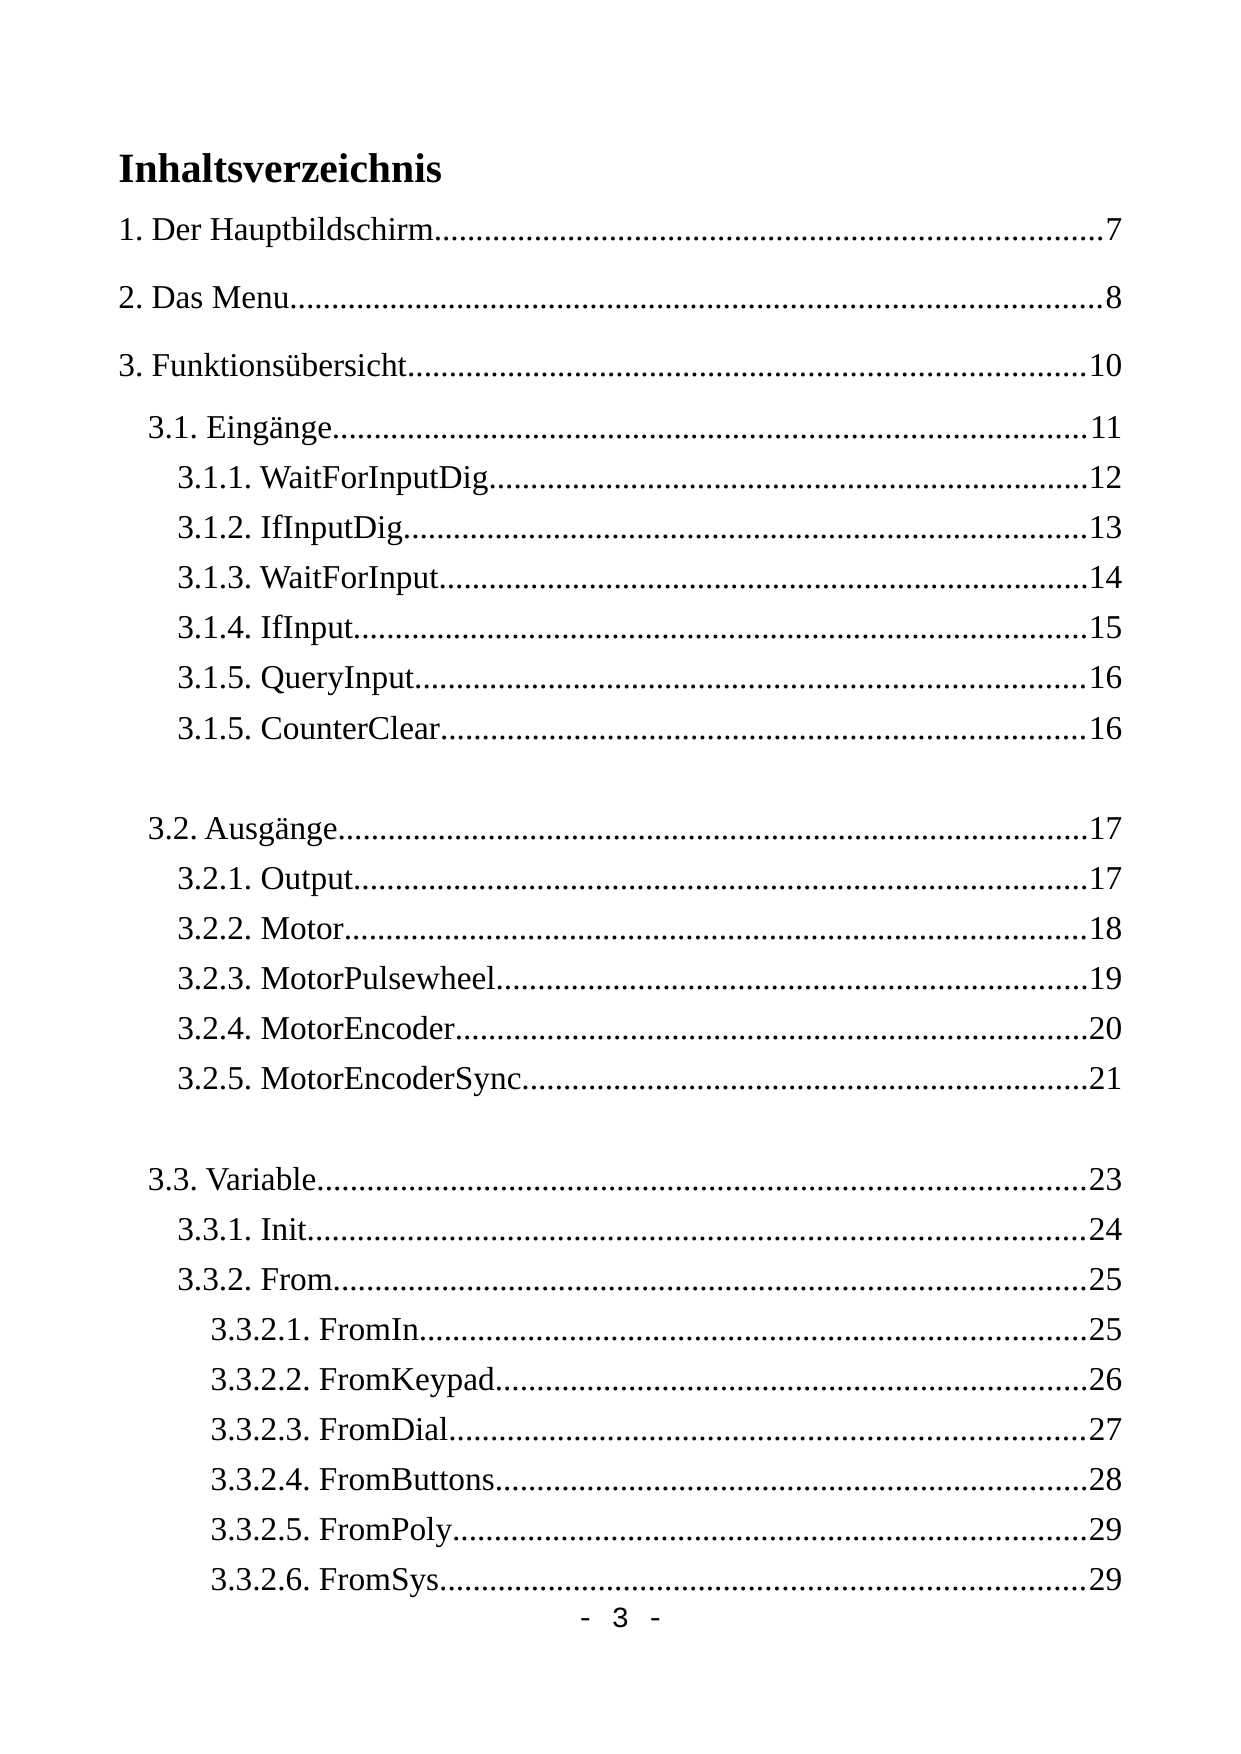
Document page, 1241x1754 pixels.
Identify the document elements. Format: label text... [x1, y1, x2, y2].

text 3.3.2.5. FromPoly 29 [177, 1509, 1122, 1548]
text 3.3.2.3. FromDial 27 [177, 1409, 1122, 1448]
text 3.2. Ausgänge 17 [148, 808, 1122, 846]
text 3.2.5. MotorEncoderSync 21 [177, 1059, 1122, 1097]
text 3. Funktionsübersicht 10 [118, 345, 1122, 384]
text 3.1.2. IfInputDig 13 [177, 507, 1122, 546]
text 3.3.2.6. FromSys 29 [177, 1560, 1122, 1598]
text 3.1.3. WaitForInput 14 [177, 558, 1122, 596]
text 3.2.4. MotorEncoder 20 [177, 1008, 1122, 1047]
text 3.3.2. From... 25 [177, 1259, 1122, 1297]
text 3.1.1. WaitForInputDig 12 [177, 457, 1122, 496]
text 3.3. Variable 23 [148, 1159, 1122, 1197]
text 3.1.5. QueryInput 16 [177, 658, 1122, 696]
text 3.3.2.4. FromButtons 28 [177, 1459, 1122, 1498]
text 3.3.1. Init 24 [177, 1209, 1122, 1247]
text 3.1.5. CounterClear 16 [177, 708, 1122, 746]
text 3.2.3. MotorPulsewheel 19 [177, 958, 1122, 997]
text 2. Das Menu 8 [118, 277, 1122, 316]
subtitle Inhaltsverzeichnis [118, 143, 1122, 191]
text 3.2.1. Output 17 [177, 858, 1122, 897]
text 3.3.2.1. FromIn 25 [177, 1309, 1122, 1347]
text 3.1. Eingänge 11 [148, 407, 1122, 446]
text 3.3.2.2. FromKeypad 26 [177, 1359, 1122, 1398]
text 3.2.2. Motor 18 [177, 908, 1122, 947]
text 1. Der Hauptbildschirm 7 [118, 209, 1122, 248]
text 3.1.4. IfInput 15 [177, 608, 1122, 646]
